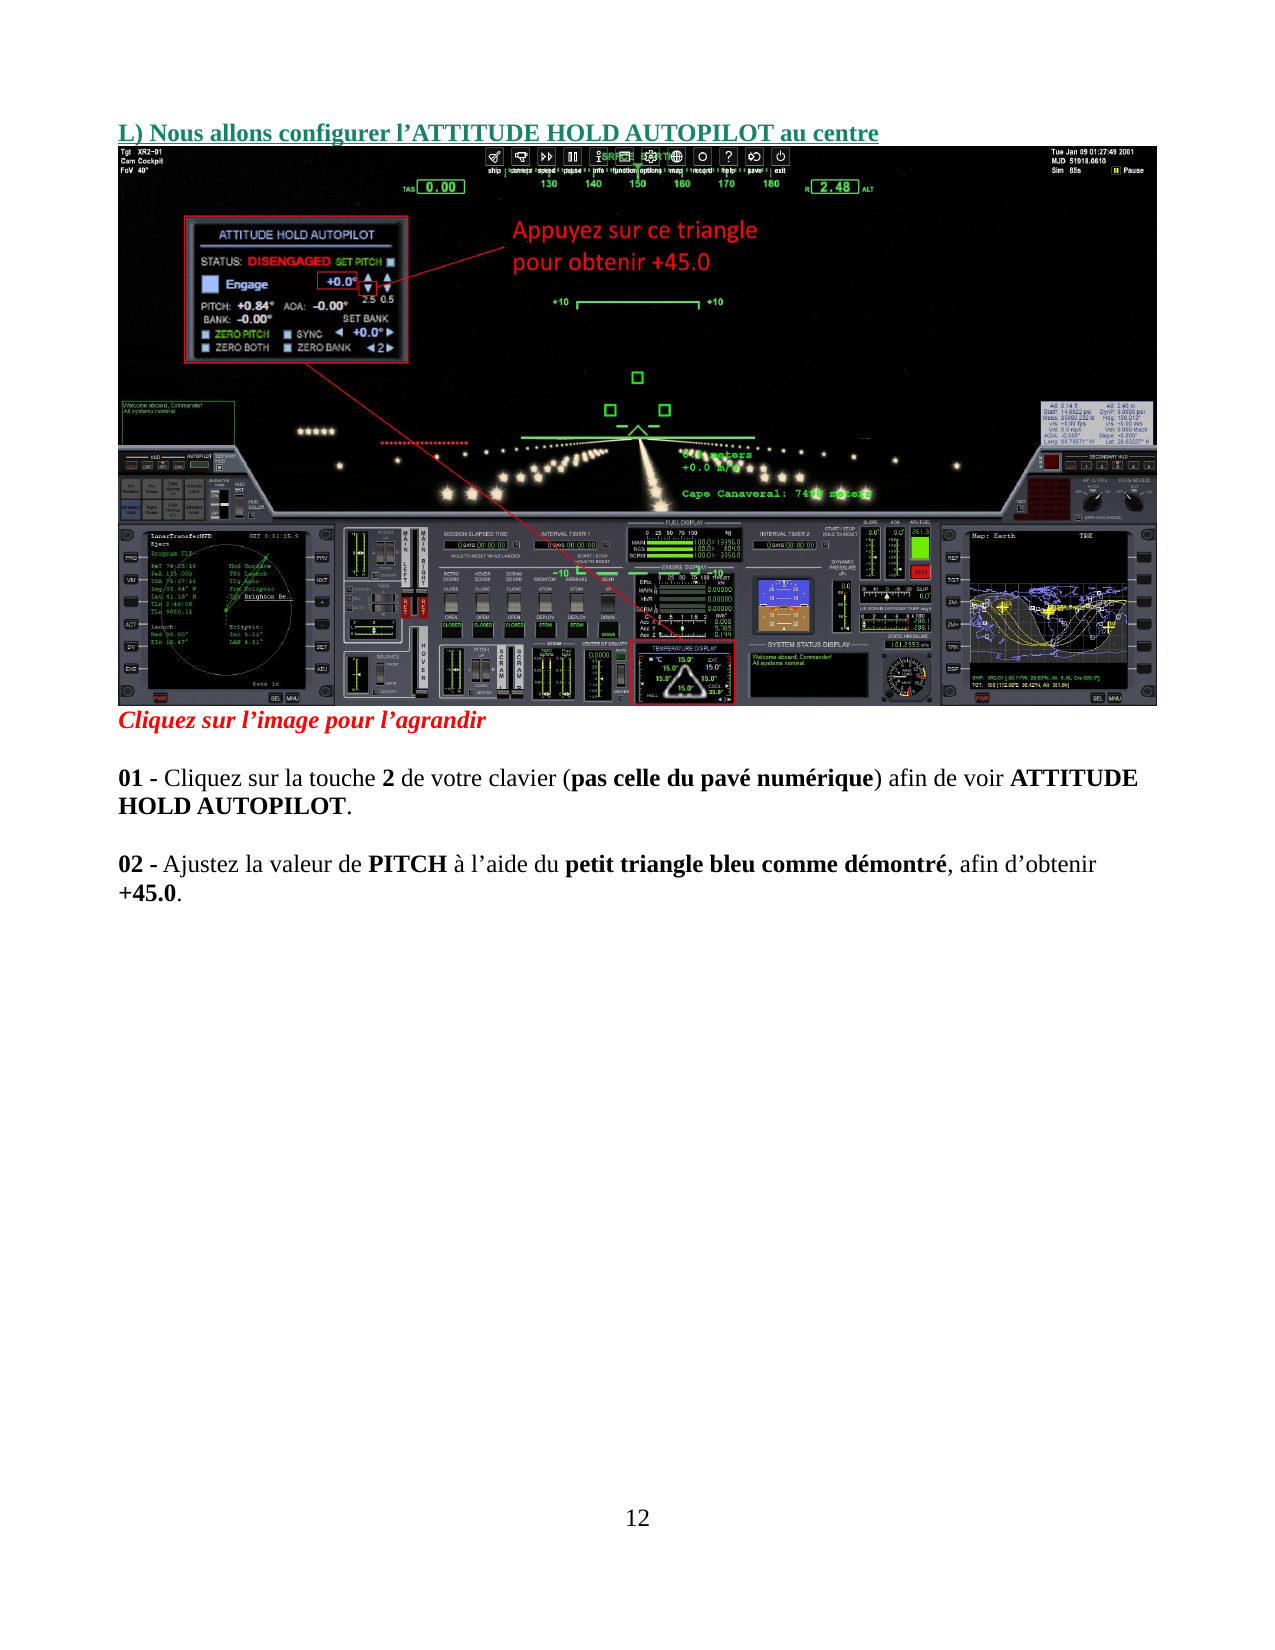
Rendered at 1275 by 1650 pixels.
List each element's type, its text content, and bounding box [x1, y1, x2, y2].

text Cliquez sur l’image pour l’agrandir [118, 706, 1157, 734]
text 02 - Ajustez la valeur de PITCH à l’aide du petit triangle bleu comme démontré, afin d’obtenir +45.0. [118, 849, 1157, 906]
picture [118, 146, 1157, 706]
text L) Nous allons configurer l’ATTITUDE HOLD AUTOPILOT au centre [118, 118, 1157, 146]
text 01 - Cliquez sur la touche 2 de votre clavier (pas celle du pavé numérique) afin de voir ATTITUDE HOLD AUTOPILOT. [118, 763, 1157, 820]
